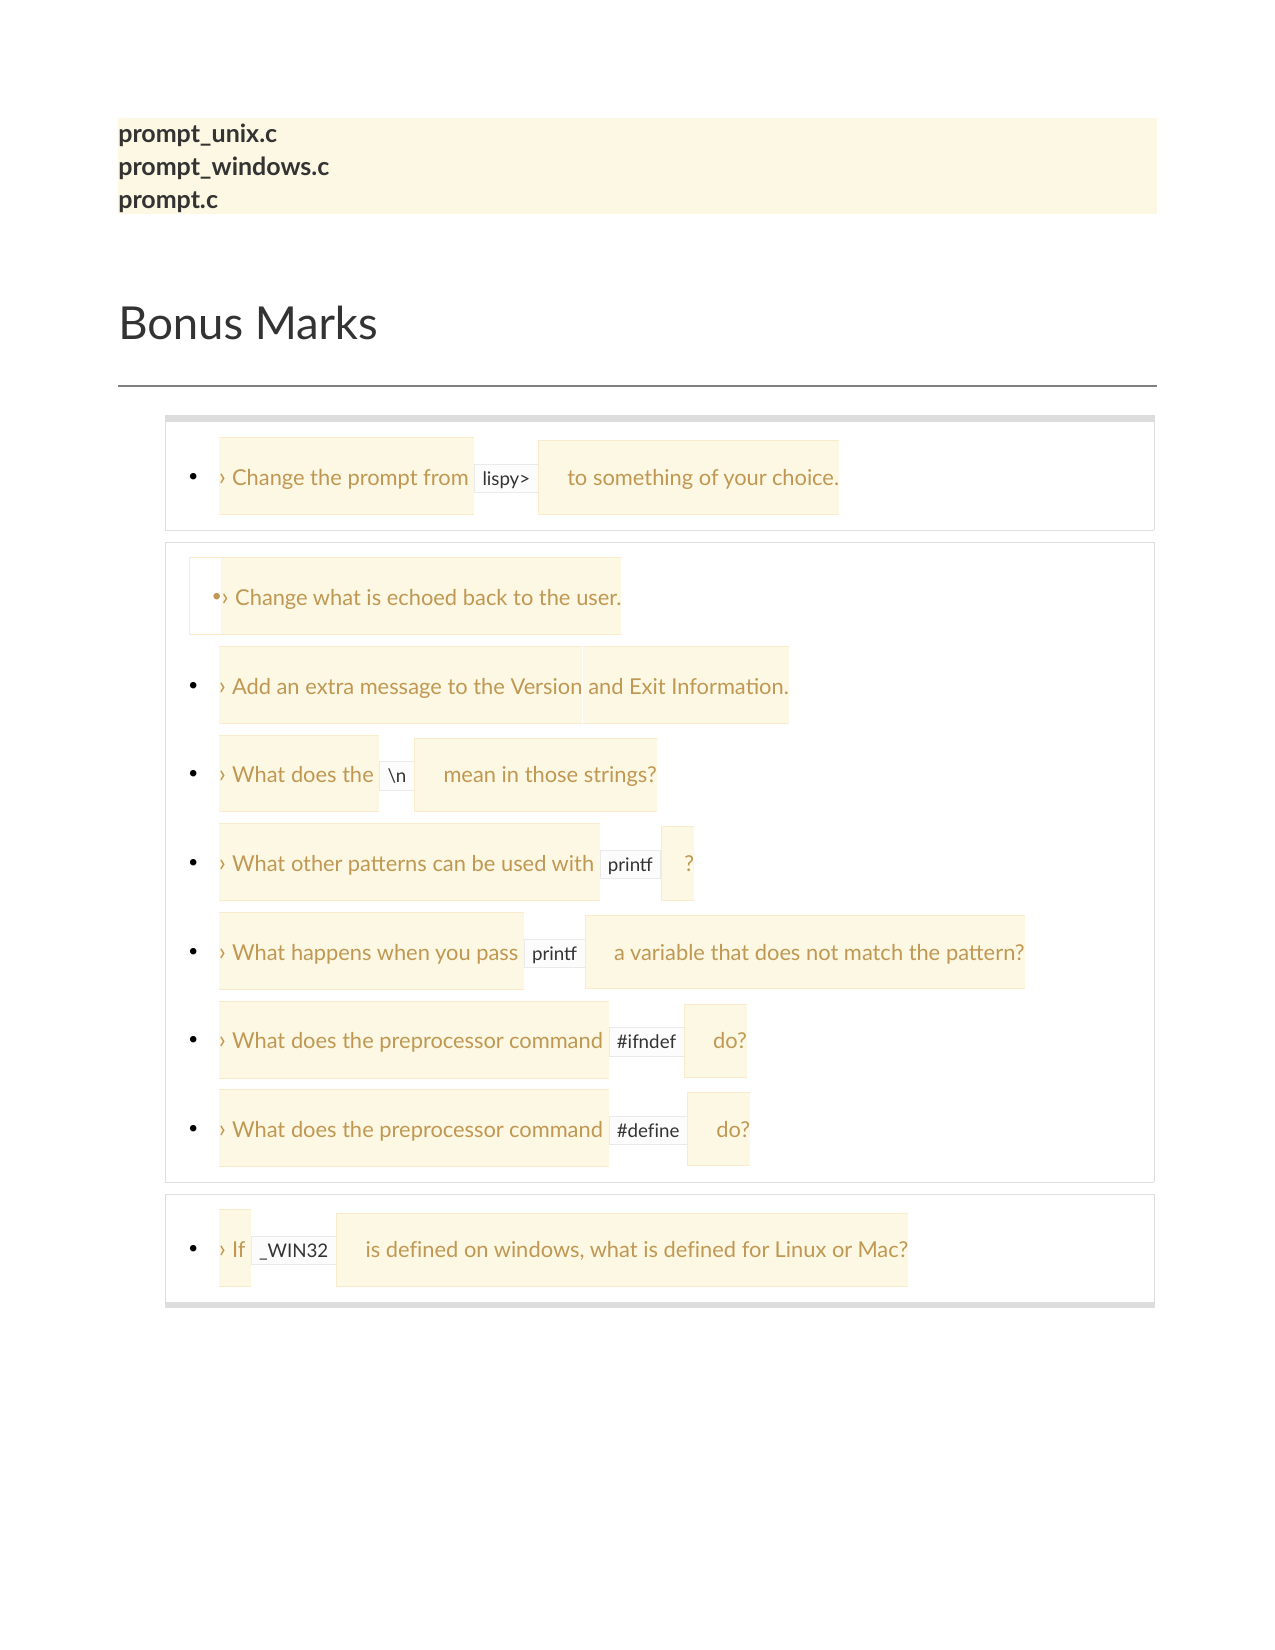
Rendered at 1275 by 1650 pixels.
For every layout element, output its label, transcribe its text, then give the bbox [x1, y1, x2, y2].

list › Add an extra message to the Version and Exit Information. [166, 630, 1154, 719]
list › What other patterns can be used with printf? [166, 807, 1154, 896]
list › Change the prompt from lispy> to something of your choice. [166, 422, 1154, 530]
list › What does the preprocessor command #define do? [166, 1073, 1154, 1182]
subtitle Bonus Marks [118, 295, 1157, 349]
subtitle prompt_windows.c [118, 151, 1157, 181]
list › What does the \n mean in those strings? [166, 719, 1154, 807]
list › What does the preprocessor command #ifndef do? [166, 985, 1154, 1073]
subtitle prompt_unix.c [118, 118, 1157, 148]
list › What happens when you pass printf a variable that does not match the pattern? [166, 896, 1154, 985]
list › Change what is echoed back to the user. [166, 543, 1154, 630]
subtitle prompt.c [118, 184, 1157, 214]
list › If _WIN32 is defined on windows, what is defined for Linux or Mac? [166, 1195, 1154, 1302]
